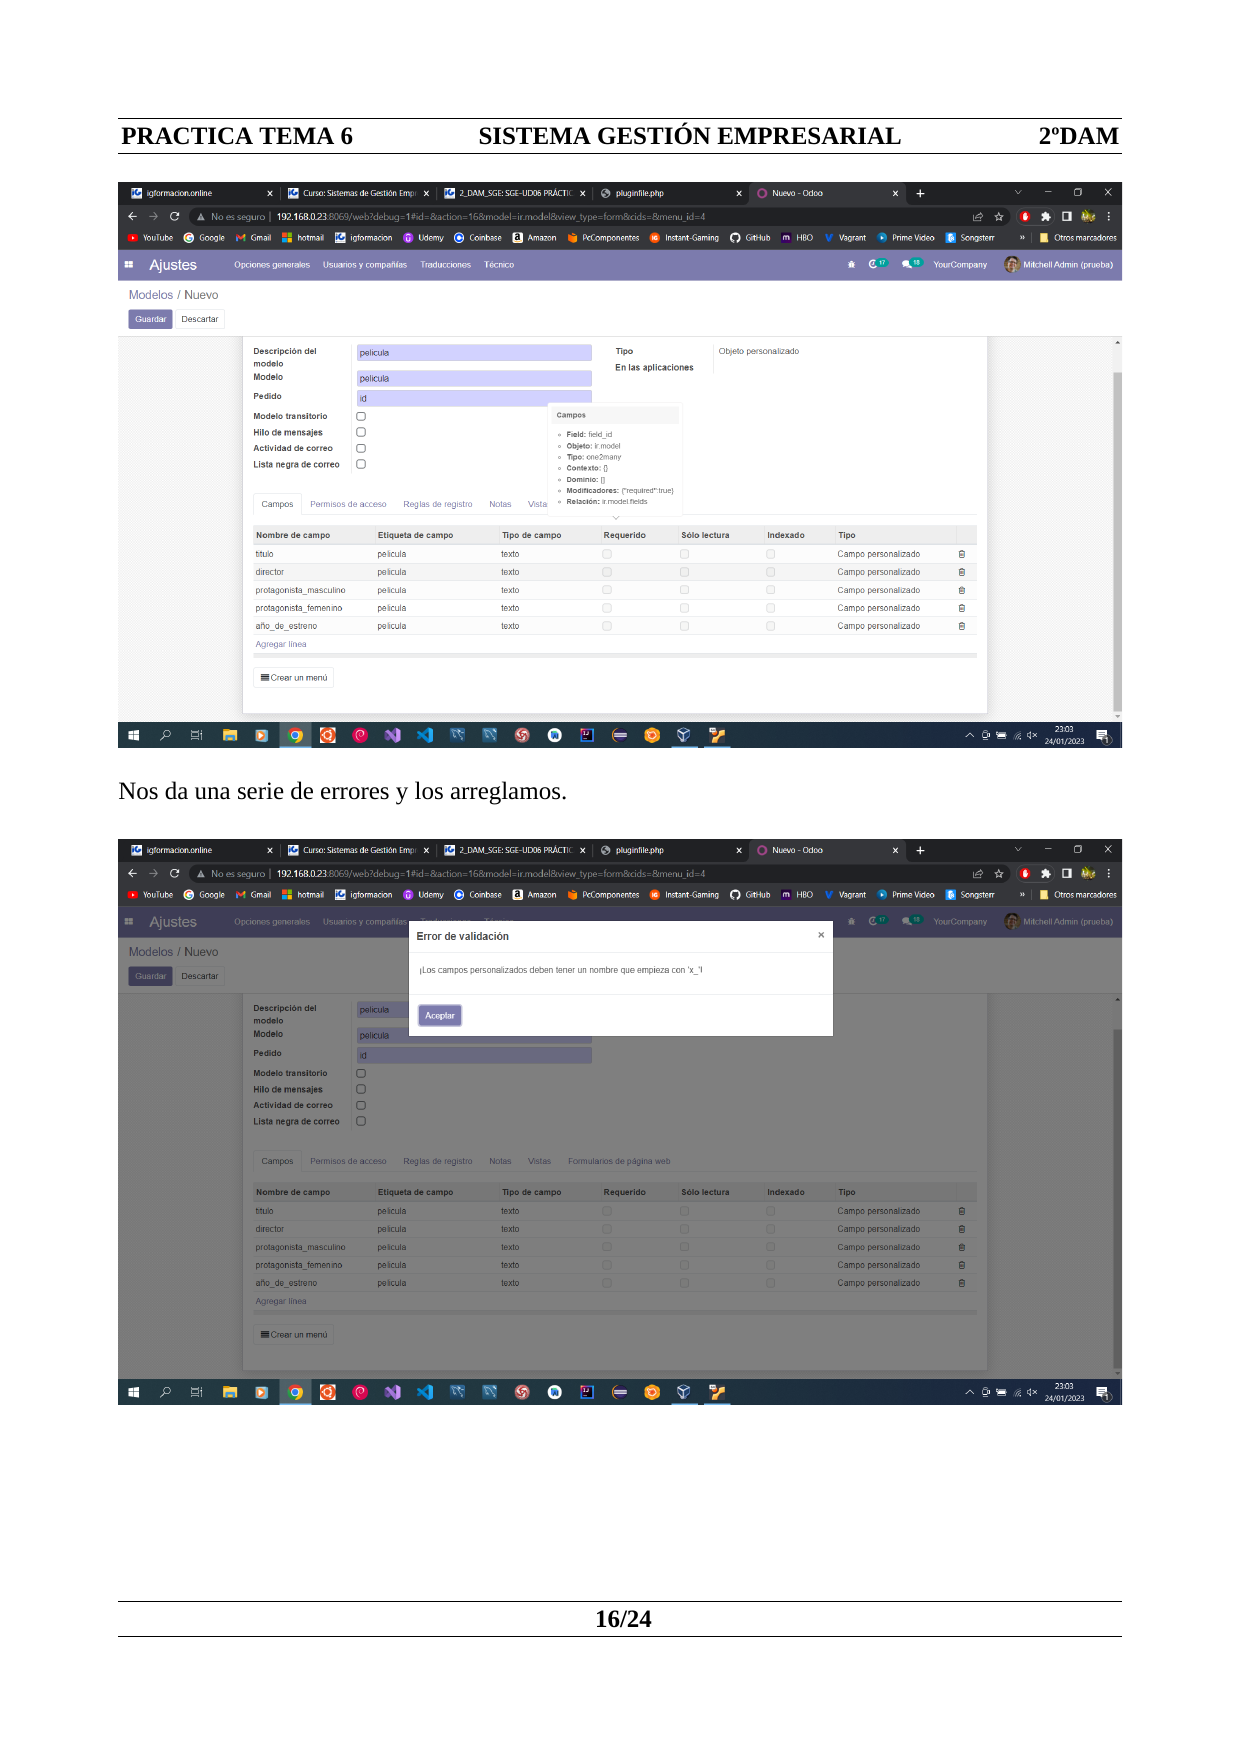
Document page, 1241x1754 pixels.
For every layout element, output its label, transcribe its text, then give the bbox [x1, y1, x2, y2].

picture [118, 182, 1123, 748]
text Nos da una serie de errores y los arreglamos. [118, 776, 1122, 805]
picture [118, 839, 1123, 1405]
